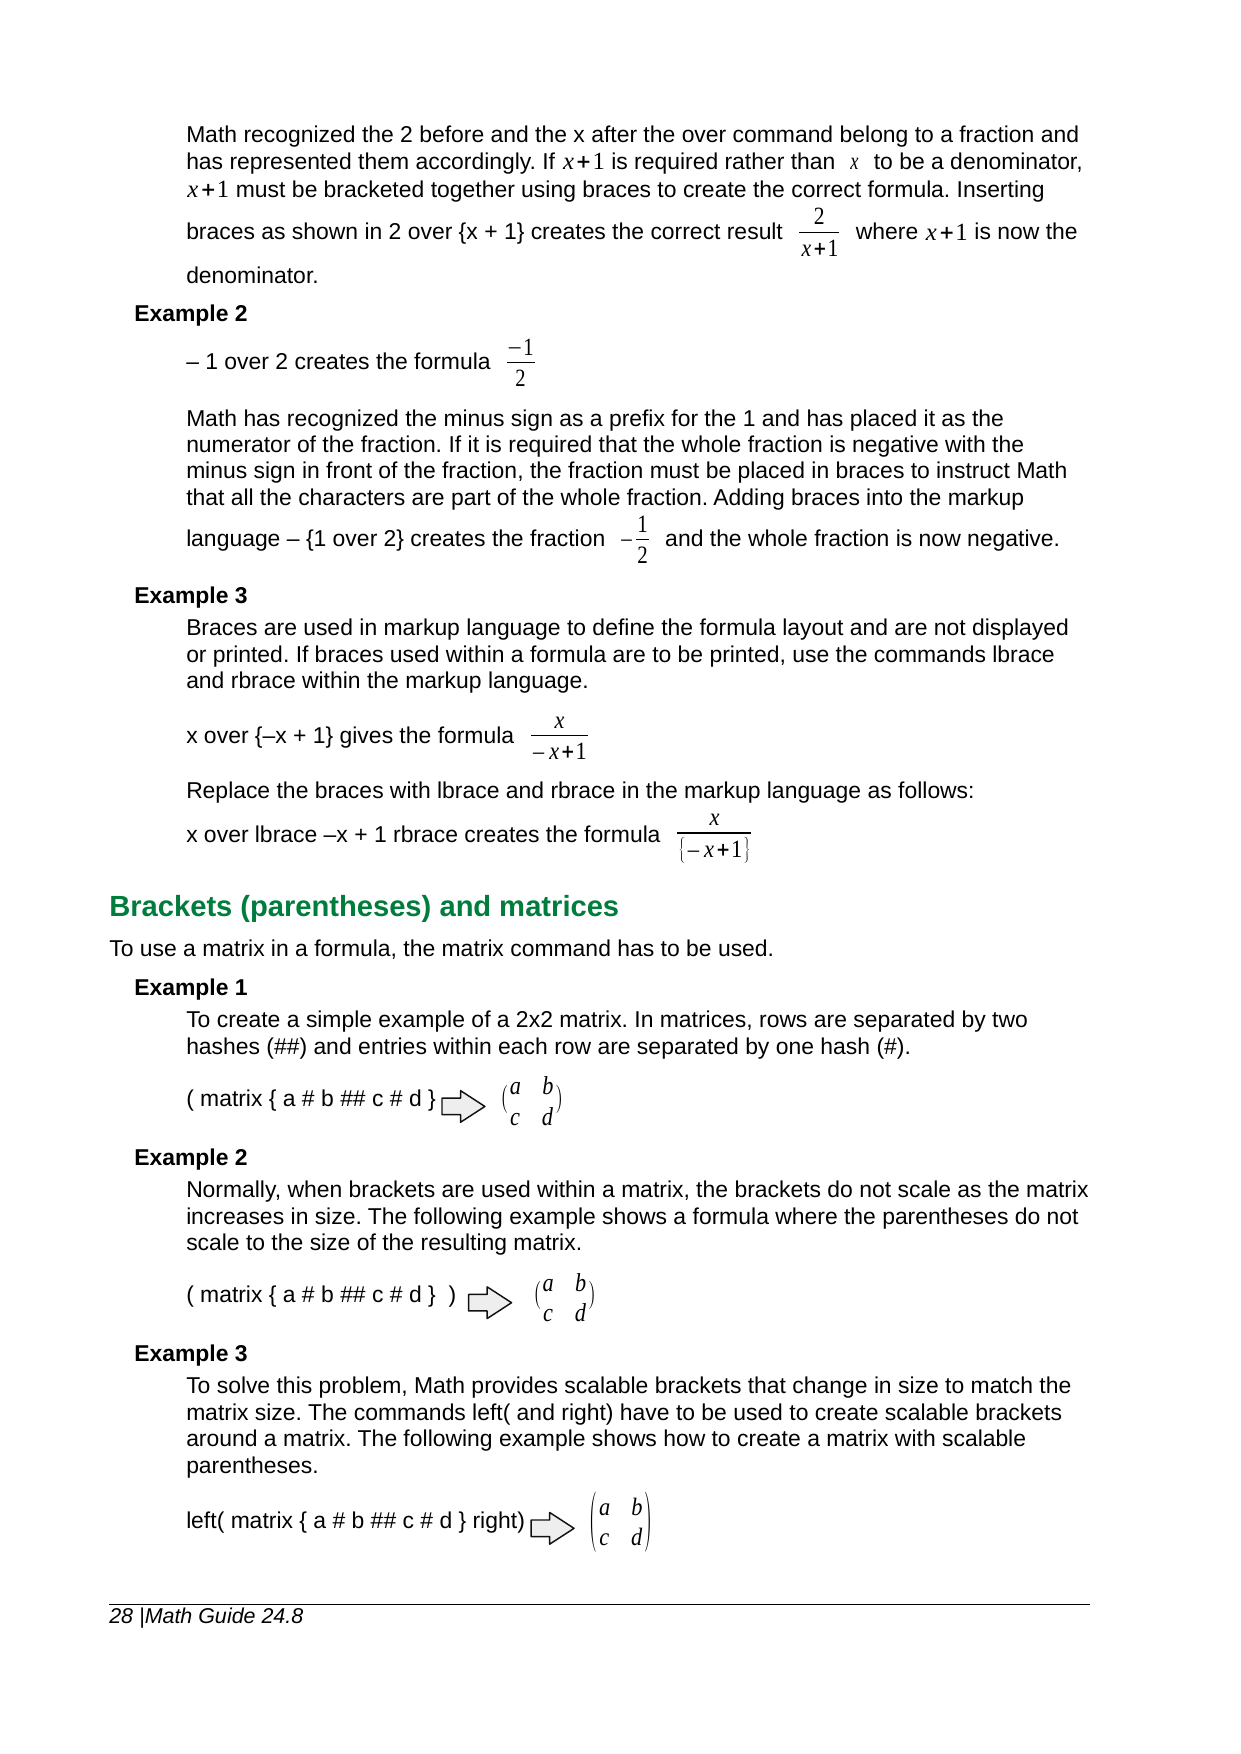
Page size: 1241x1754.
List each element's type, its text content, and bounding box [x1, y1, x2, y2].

text Example 1 [134, 974, 1090, 1000]
text x over {–x + 1} gives the formula [186, 706, 1090, 765]
text To create a simple example of a 2x2 matrix. In matrices, rows are separated by two hashes (##) and entries within each row are separated by one hash (#). [186, 1006, 1090, 1059]
text Normally, when brackets are used within a matrix, the brackets do not scale as the matrix increases in size. The following example shows a formula where the parentheses do not scale to the size of the resulting matrix. [186, 1176, 1090, 1255]
text Example 2 [134, 300, 1090, 327]
text Replace the braces with lbrace and rbrace in the markup language as follows: x over lbrace –x + 1 rbrace creates the formula [186, 777, 1090, 864]
text left( matrix { a # b ## c # d } right) [186, 1490, 1090, 1554]
text Braces are used in markup language to define the formula layout and are not displayed or printed. If braces used within a formula are to be printed, use the commands lbrace and rbrace within the markup language. [186, 614, 1090, 693]
text – 1 over 2 creates the formula [186, 333, 1090, 392]
text Example 3 [134, 1340, 1090, 1366]
subtitle Brackets (parentheses) and matrices [109, 889, 1090, 922]
text To solve this problem, Math provides scalable brackets that change in size to match the matrix size. The commands left( and right) have to be used to create scalable brackets around a matrix. The following example shows how to create a matrix with scalable parentheses. [186, 1372, 1090, 1478]
text ( matrix { a # b ## c # d } ) [186, 1268, 1090, 1327]
text ( matrix { a # b ## c # d } [186, 1072, 1090, 1131]
text Math has recognized the minus sign as a prefix for the 1 and has placed it as the numerator of the fraction. If it is required that the whole fraction is negative with the minus sign in front of the fraction, the fraction must be placed in braces to instruct Math that all the characters are part of the whole fraction. Adding braces into the markup language – {1 over 2} creates the fraction and the whole fraction is now negative. [186, 404, 1090, 569]
text To use a matrix in a formula, the matrix command has to be used. [109, 935, 1090, 961]
text Example 2 [134, 1144, 1090, 1170]
text Math recognized the 2 before and the x after the over command belong to a fraction and has represented them accordingly. If is required rather than to be a denominator, must be bracketed together using braces to create the correct formula. Inserting braces as shown in 2 over {x + 1} creates the correct result where is now the denominator. [186, 121, 1090, 288]
text Example 3 [134, 582, 1090, 608]
